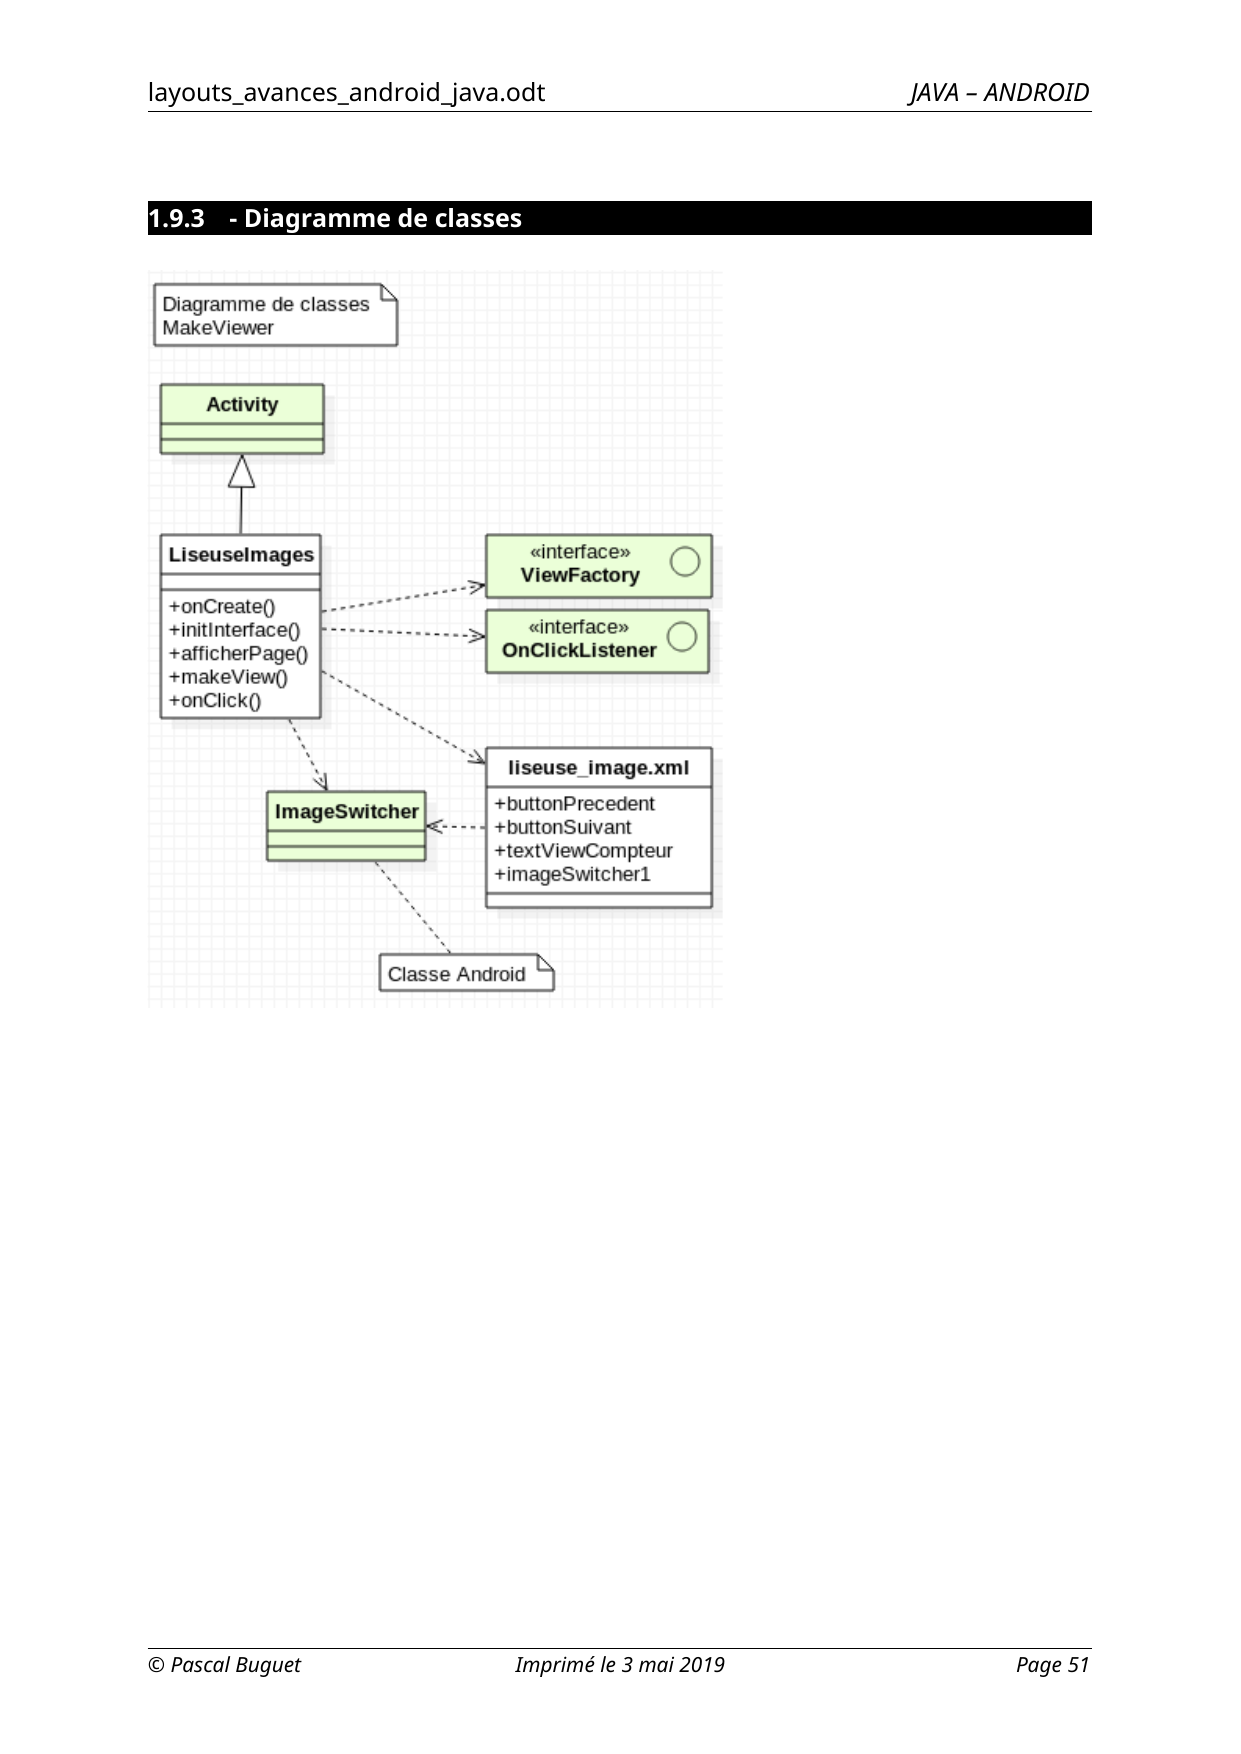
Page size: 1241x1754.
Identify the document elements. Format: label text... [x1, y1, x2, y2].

subtitle - Diagramme de classes [148, 201, 1092, 235]
picture [147, 270, 723, 1008]
